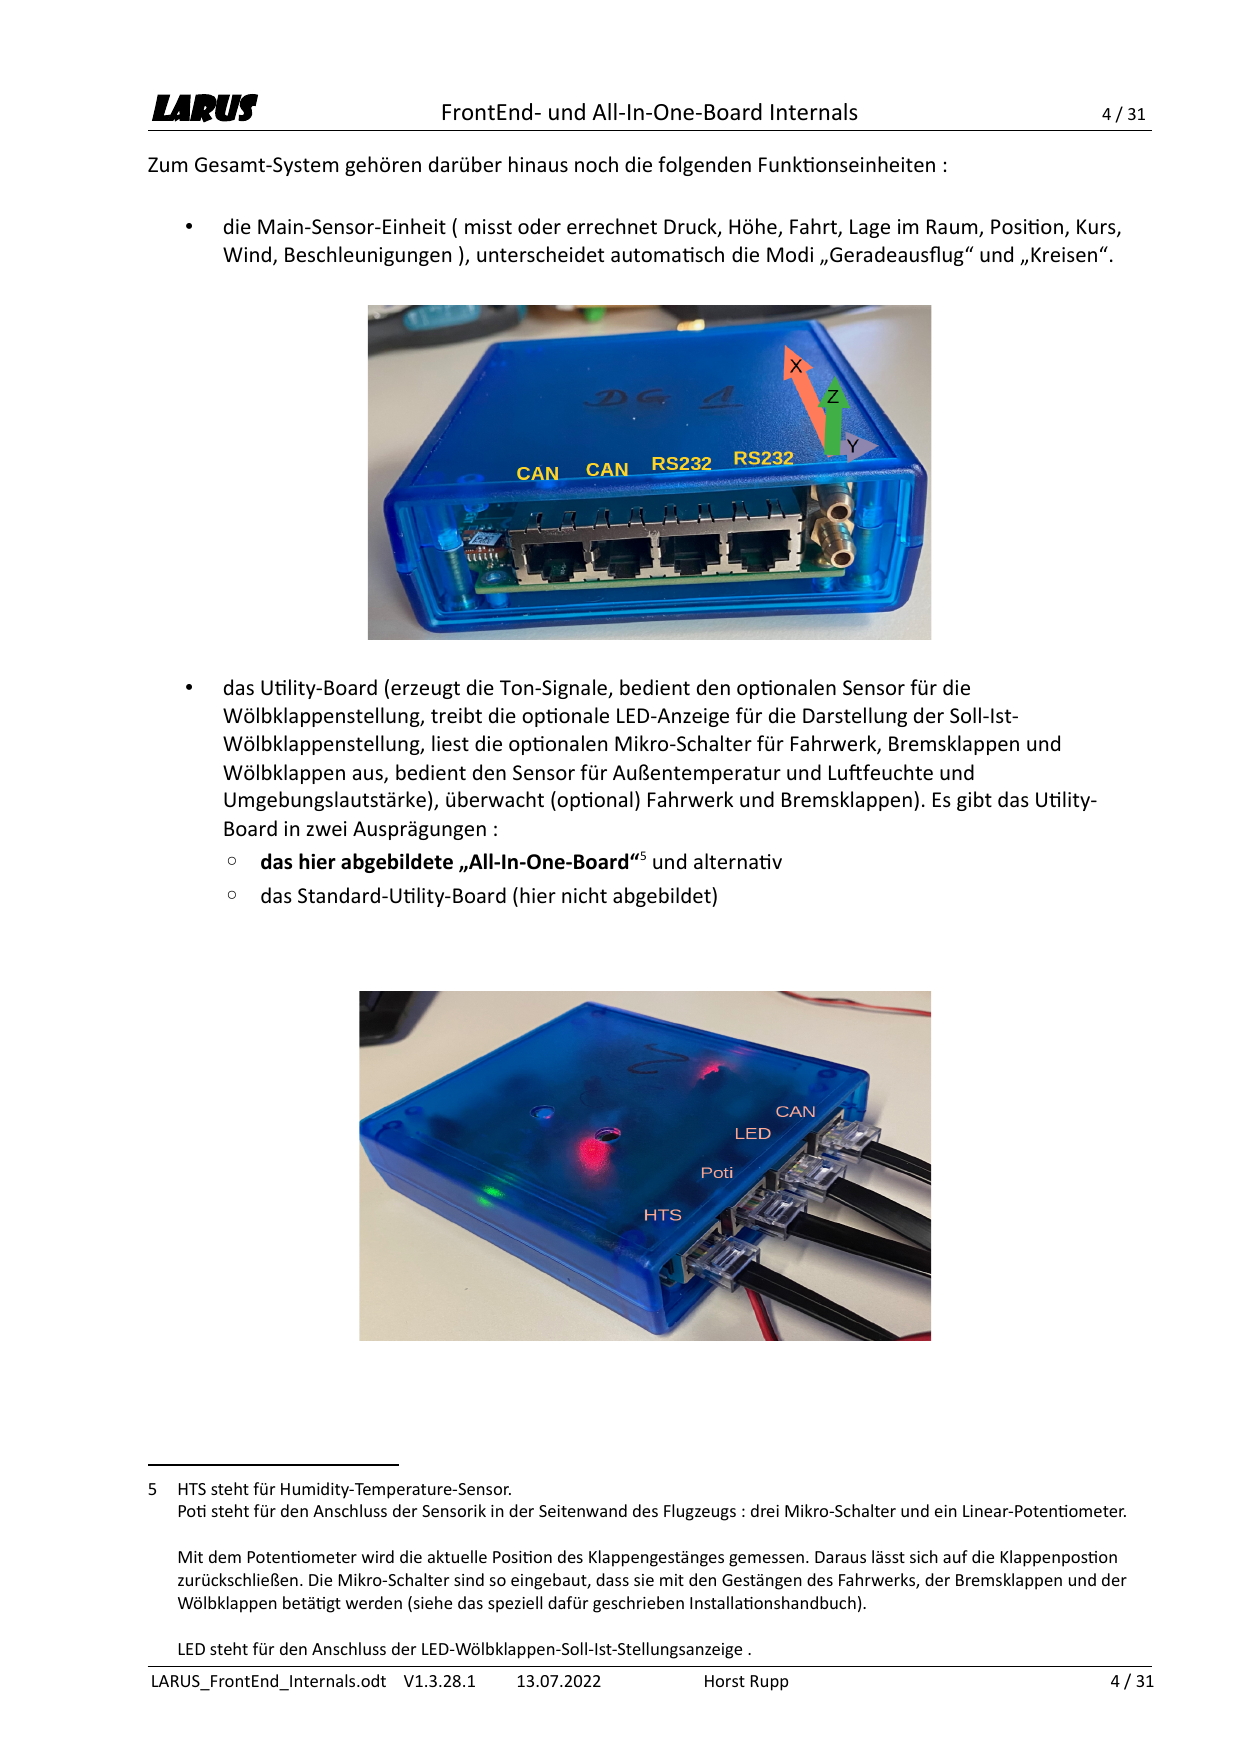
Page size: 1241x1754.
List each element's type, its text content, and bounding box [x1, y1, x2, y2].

picture [367, 305, 932, 640]
list das Utility-Board (erzeugt die Ton-Signale, bedient den optionalen Sensor für die Wölbklappenstellung, treibt die optionale LED-Anzeige für die Darstellung der Soll-Ist-Wölbklappenstellung, liest die optionalen Mikro-Schalter für Fahrwerk, Bremsklappen und Wölbklappen aus, bedient den Sensor für Außentemperatur und Luftfeuchte und Umgebungslautstärke), überwacht (optional) Fahrwerk und Bremsklappen). Es gibt das Utility-Board in zwei Ausprägungen : [185, 673, 1152, 842]
list das hier abgebildete „All-In-One-Board“ und alternativ [223, 847, 1152, 876]
text Zum Gesamt-System gehören darüber hinaus noch die folgenden Funktionseinheiten : [148, 151, 1152, 207]
picture [359, 957, 932, 1373]
list das Standard-Utility-Board (hier nicht abgebildet) [223, 881, 1152, 909]
list die Main-Sensor-Einheit ( misst oder errechnet Druck, Höhe, Fahrt, Lage im Raum, Position, Kurs, Wind, Beschleunigungen ), unterscheidet automatisch die Modi „Geradeausflug“ und „Kreisen“. [185, 212, 1152, 268]
list HTS steht für Humidity-Temperature-Sensor. Poti steht für den Anschluss der Sensorik in der Seitenwand des Flugzeugs : drei Mikro-Schalter und ein Linear-Potentiometer. Mit dem Potentiometer wird die aktuelle Position des Klappengestänges gemessen. Daraus lässt sich auf die Klappenpostion zurückschließen. Die Mikro-Schalter sind so eingebaut, dass sie mit den Gestängen des Fahrwerks, der Bremsklappen und der Wölbklappen betätigt werden (siehe das speziell dafür geschrieben Installationshandbuch). LED steht für den Anschluss der LED-Wölbklappen-Soll-Ist-Stellungsanzeige . [148, 1477, 1152, 1660]
